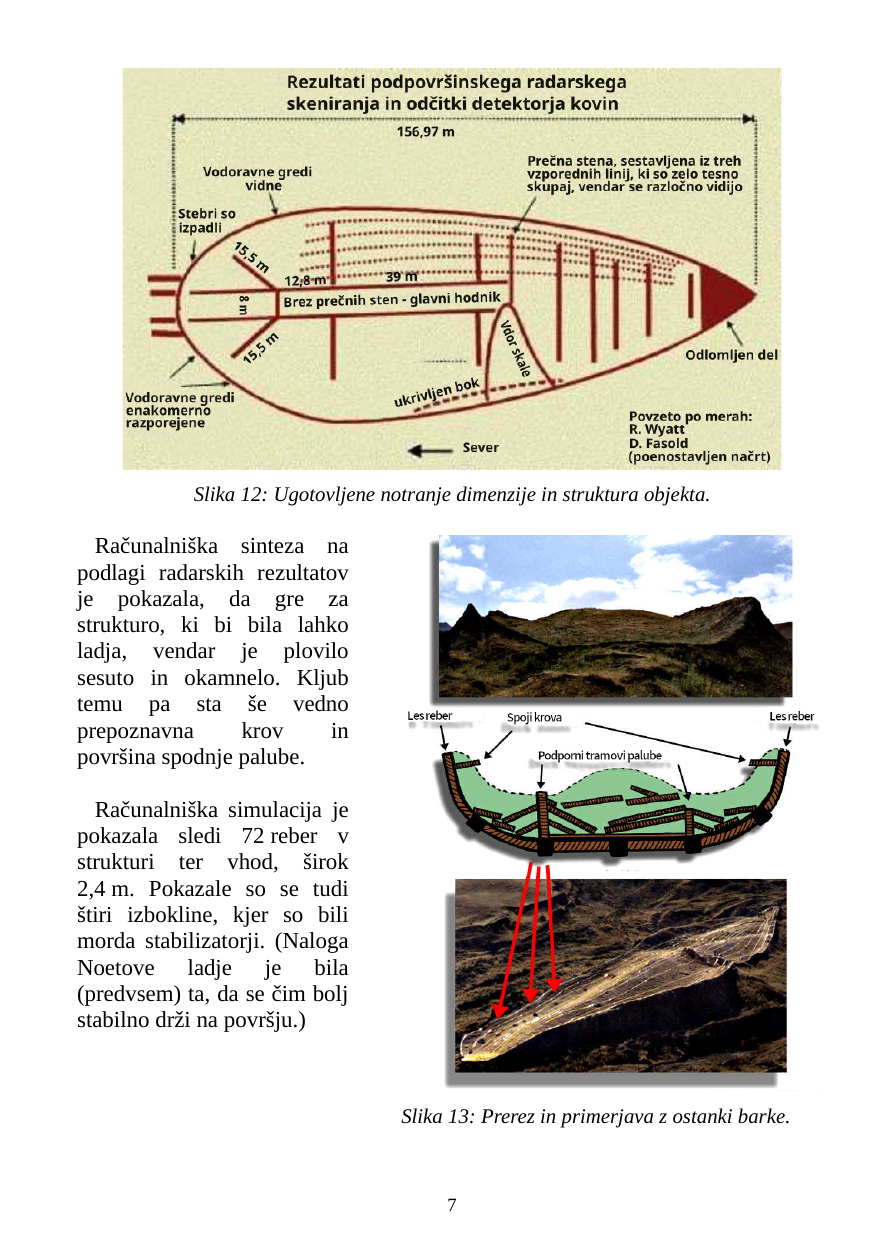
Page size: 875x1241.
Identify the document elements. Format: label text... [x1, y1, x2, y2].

picture [405, 535, 825, 1093]
text Računalniška simulacija je pokazala sledi 72 reber v strukturi ter vhod, širok 2,4 m. Pokazale so se tudi štiri izbokline, kjer so bili morda stabilizatorji. (Naloga Noetove ladje je bila (predvsem) ta, da se čim bolj stabilno drži na površju.) [77, 796, 373, 1033]
text Slika 13: Prerez in primerjava z ostanki barke. [373, 534, 819, 1128]
picture [122, 68, 782, 470]
text Računalniška sinteza na podlagi radarskih rezultatov je pokazala, da gre za strukturo, ki bi bila lahko ladja, vendar je plovilo sesuto in okamnelo. Kljub temu pa sta še vedno prepoznavna krov in površina spodnje palube. [77, 66, 827, 769]
text [373, 1128, 819, 1188]
text Slika 12: Ugotovljene notranje dimenzije in struktura objekta. [109, 68, 795, 506]
